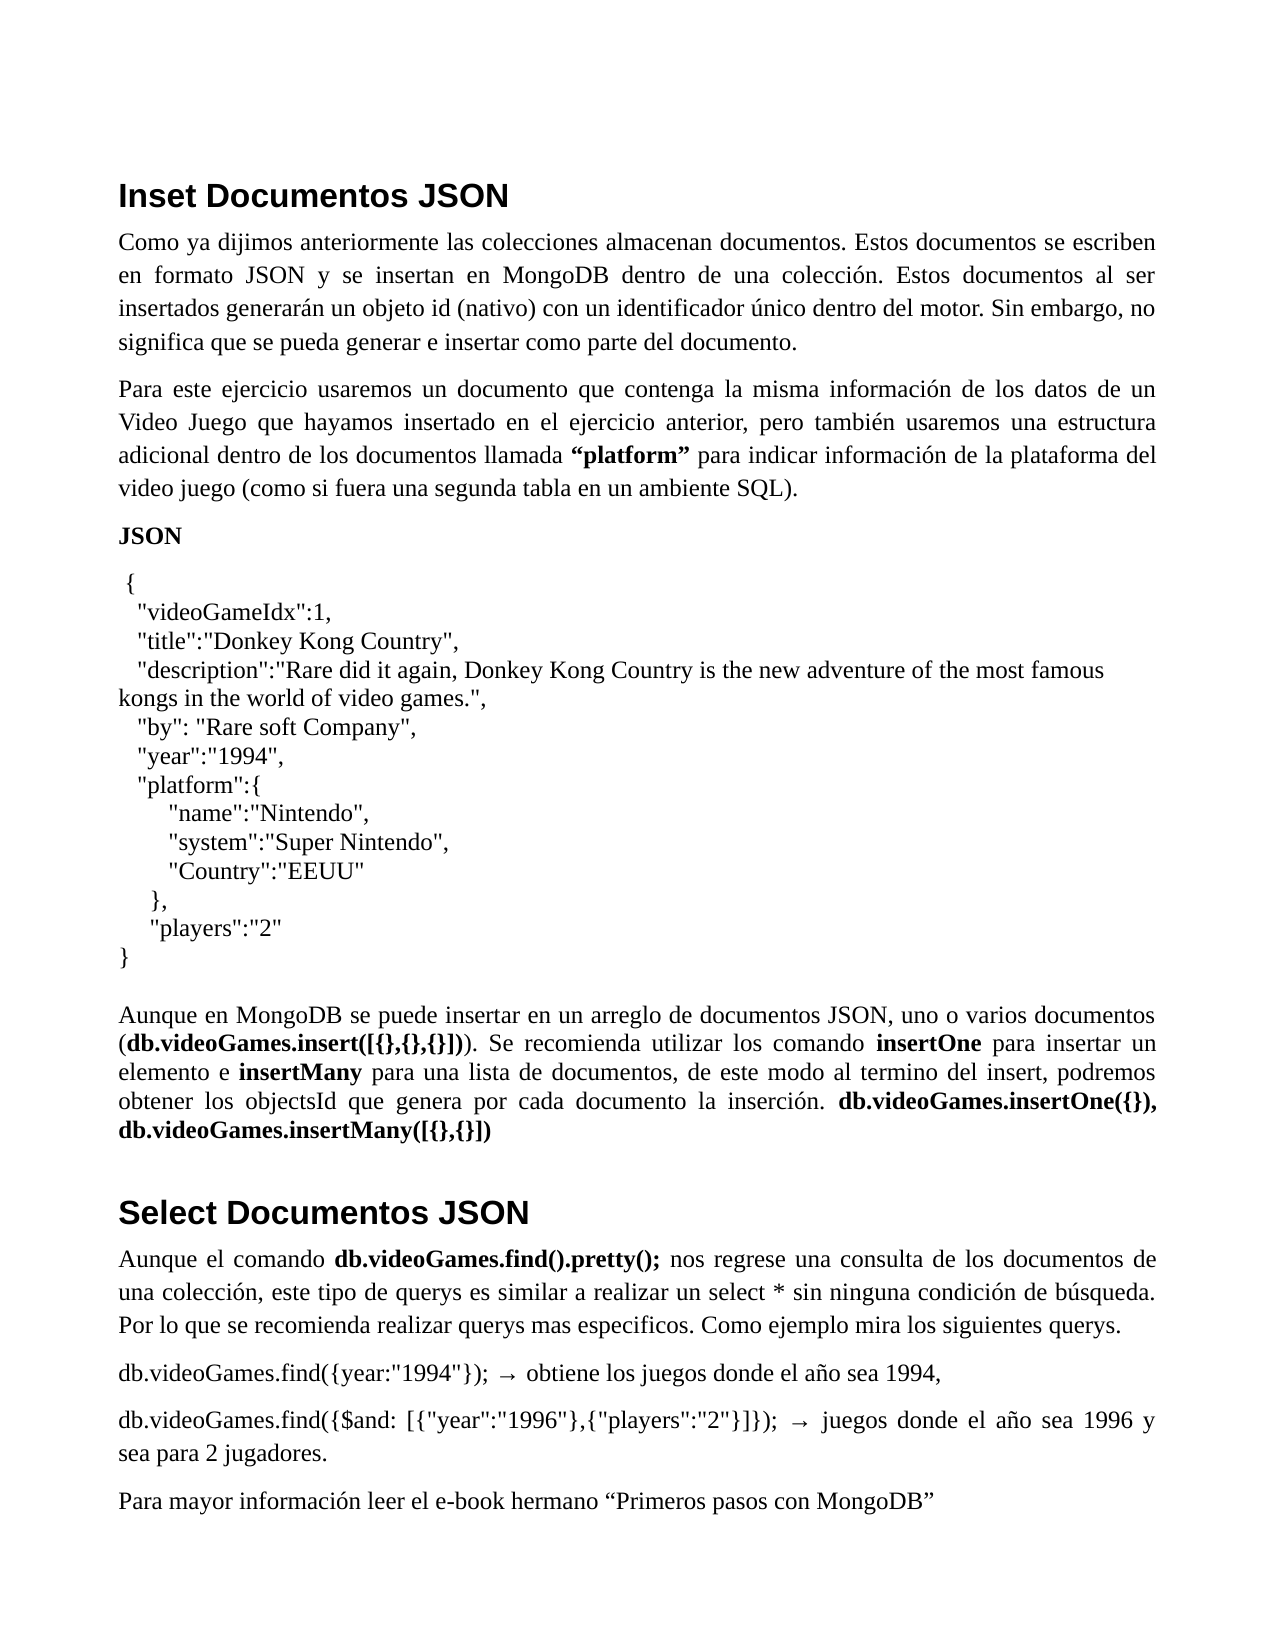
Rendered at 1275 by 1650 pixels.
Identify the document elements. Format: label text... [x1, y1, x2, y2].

text "platform":{ [118, 770, 1157, 798]
text Aunque el comando db.videoGames.find().pretty(); nos regrese una consulta de los documentos de una colección, este tipo de querys es similar a realizar un select * sin ninguna condición de búsqueda. Por lo que se recomienda realizar querys mas especificos. Como ejemplo mira los siguientes querys. [118, 1244, 1157, 1339]
text db.videoGames.find({year:"1994"}); → obtiene los juegos donde el año sea 1994, [118, 1358, 1157, 1387]
text JSON [118, 521, 1157, 549]
text Para este ejercicio usaremos un documento que contenga la misma información de los datos de un Video Juego que hayamos insertado en el ejercicio anterior, pero también usaremos una estructura adicional dentro de los documentos llamada “platform” para indicar información de la plataforma del video juego (como si fuera una segunda tabla en un ambiente SQL). [118, 374, 1157, 502]
text "description":"Rare did it again, Donkey Kong Country is the new adventure of the most famous kongs in the world of video games.", [118, 655, 1157, 712]
text } [118, 942, 1157, 971]
text "players":"2" [118, 913, 1157, 942]
text Aunque en MongoDB se puede insertar en un arreglo de documentos JSON, uno o varios documentos (db.videoGames.insert([{},{},{}])). Se recomienda utilizar los comando insertOne para insertar un elemento e insertMany para una lista de documentos, de este modo al termino del insert, podremos obtener los objectsId que genera por cada documento la inserción. db.videoGames.insertOne({}), db.videoGames.insertMany([{},{}]) [118, 1000, 1157, 1143]
text db.videoGames.find({$and: [{"year":"1996"},{"players":"2"}]}); → juegos donde el año sea 1996 y sea para 2 jugadores. [118, 1405, 1157, 1467]
text "title":"Donkey Kong Country", [118, 626, 1157, 655]
subtitle Inset Documentos JSON [118, 176, 1157, 215]
text { [118, 568, 1157, 597]
text }, [118, 885, 1157, 913]
text "by": "Rare soft Company", [118, 712, 1157, 741]
text Como ya dijimos anteriormente las colecciones almacenan documentos. Estos documentos se escriben en formato JSON y se insertan en MongoDB dentro de una colección. Estos documentos al ser insertados generarán un objeto id (nativo) con un identificador único dentro del motor. Sin embargo, no significa que se pueda generar e insertar como parte del documento. [118, 227, 1157, 355]
text "system":"Super Nintendo", [118, 827, 1157, 856]
text "name":"Nintendo", [118, 798, 1157, 827]
text "videoGameIdx":1, [118, 597, 1157, 626]
subtitle Select Documentos JSON [118, 1193, 1157, 1232]
text Para mayor información leer el e-book hermano “Primeros pasos con MongoDB” [118, 1486, 1157, 1515]
text "Country":"EEUU" [118, 856, 1157, 885]
text "year":"1994", [118, 741, 1157, 770]
